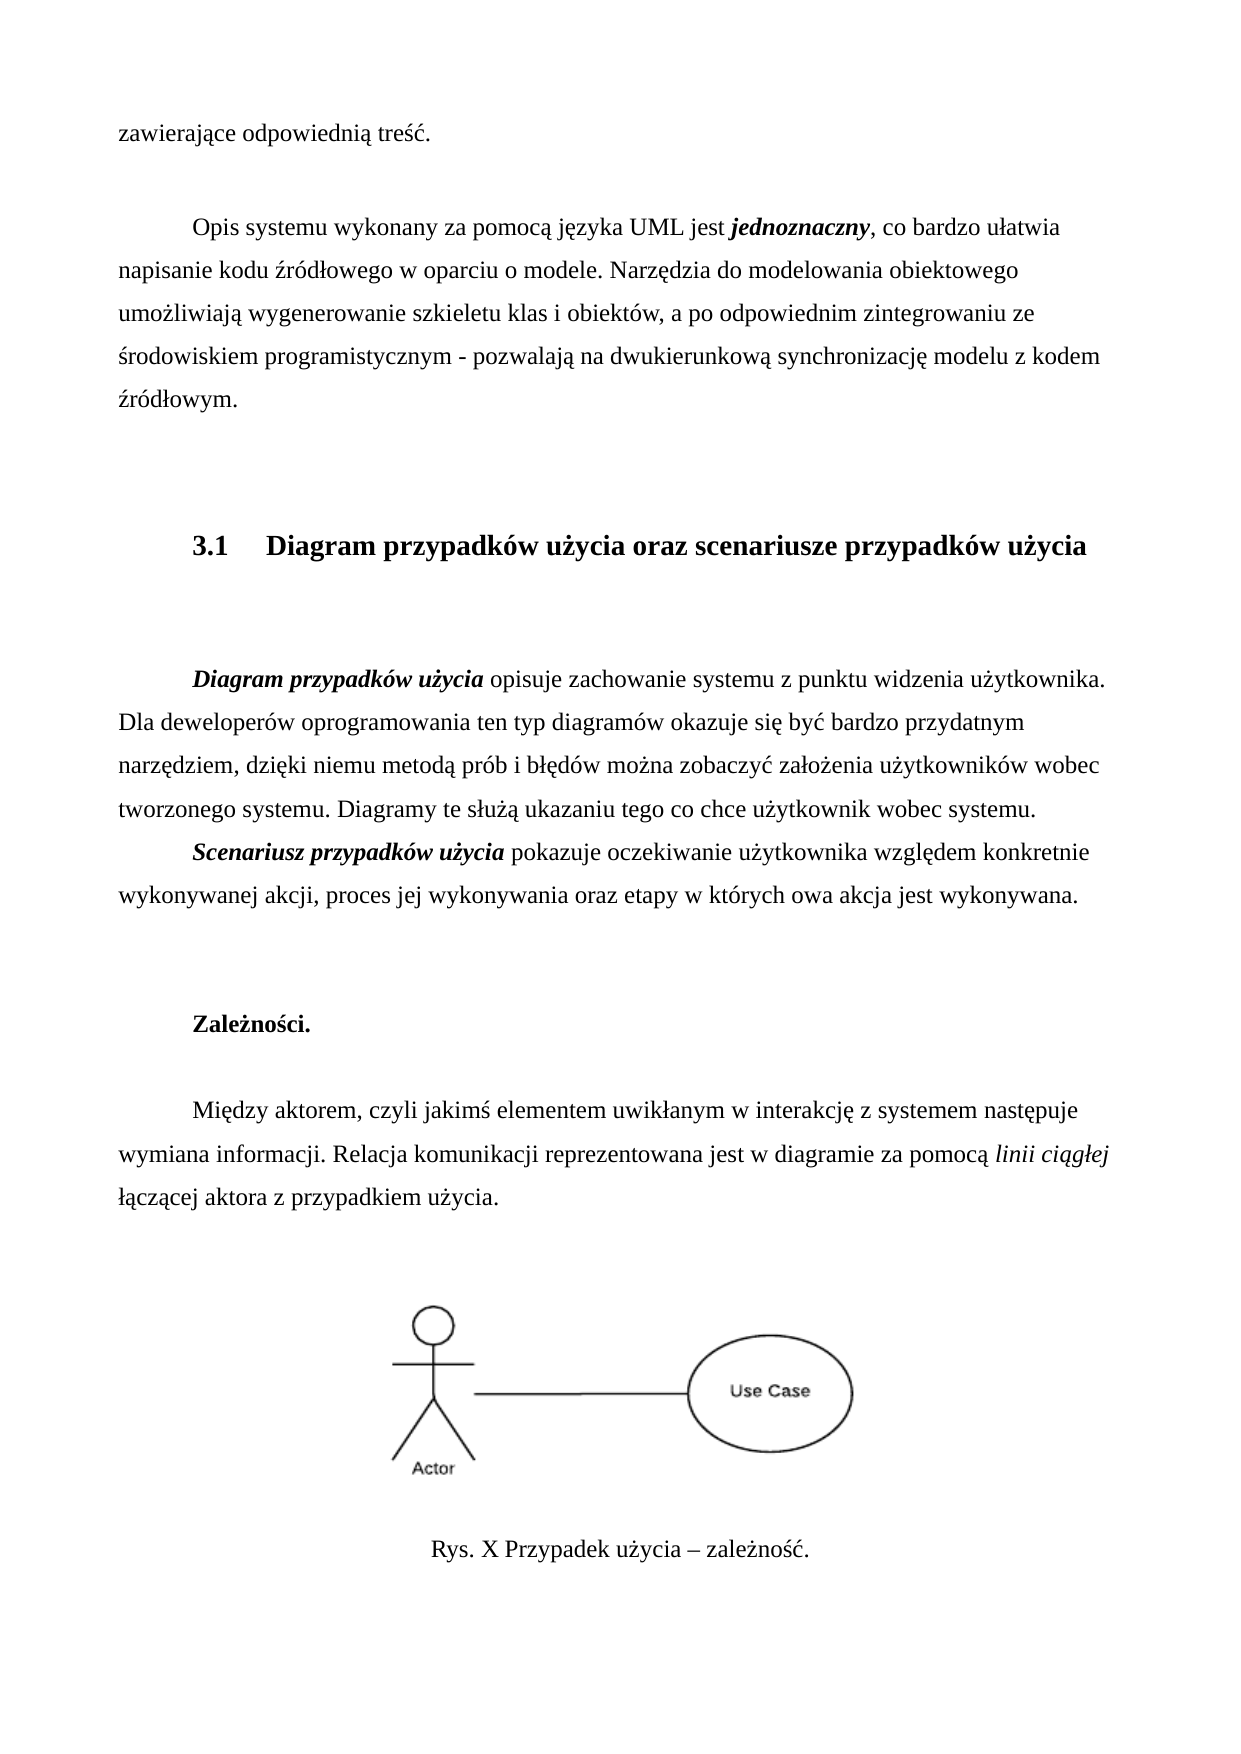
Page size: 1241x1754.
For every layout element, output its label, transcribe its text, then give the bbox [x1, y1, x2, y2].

text zawierające odpowiednią treść. [118, 118, 1122, 147]
text Scenariusz przypadków użycia pokazuje oczekiwanie użytkownika względem konkretnie wykonywanej akcji, proces jej wykonywania oraz etapy w których owa akcja jest wykonywana. [118, 837, 1122, 909]
text Rys. X Przypadek użycia – zależność. [118, 1268, 1122, 1562]
text Zależności. [118, 1009, 1122, 1038]
picture [348, 1268, 892, 1520]
text 3.1 Diagram przypadków użycia oraz scenariusze przypadków użycia [118, 528, 1122, 561]
text Opis systemu wykonany za pomocą języka UML jest jednoznaczny, co bardzo ułatwia napisanie kodu źródłowego w oparciu o modele. Narzędzia do modelowania obiektowego umożliwiają wygenerowanie szkieletu klas i obiektów, a po odpowiednim zintegrowaniu ze środowiskiem programistycznym - pozwalają na dwukierunkową synchronizację modelu z kodem źródłowym. [118, 212, 1122, 413]
text Między aktorem, czyli jakimś elementem uwikłanym w interakcję z systemem następuje wymiana informacji. Relacja komunikacji reprezentowana jest w diagramie za pomocą linii ciągłej łączącej aktora z przypadkiem użycia. [118, 1096, 1122, 1211]
text Diagram przypadków użycia opisuje zachowanie systemu z punktu widzenia użytkownika. Dla deweloperów oprogramowania ten typ diagramów okazuje się być bardzo przydatnym narzędziem, dzięki niemu metodą prób i błędów można zobaczyć założenia użytkowników wobec tworzonego systemu. Diagramy te służą ukazaniu tego co chce użytkownik wobec systemu. [118, 664, 1122, 822]
